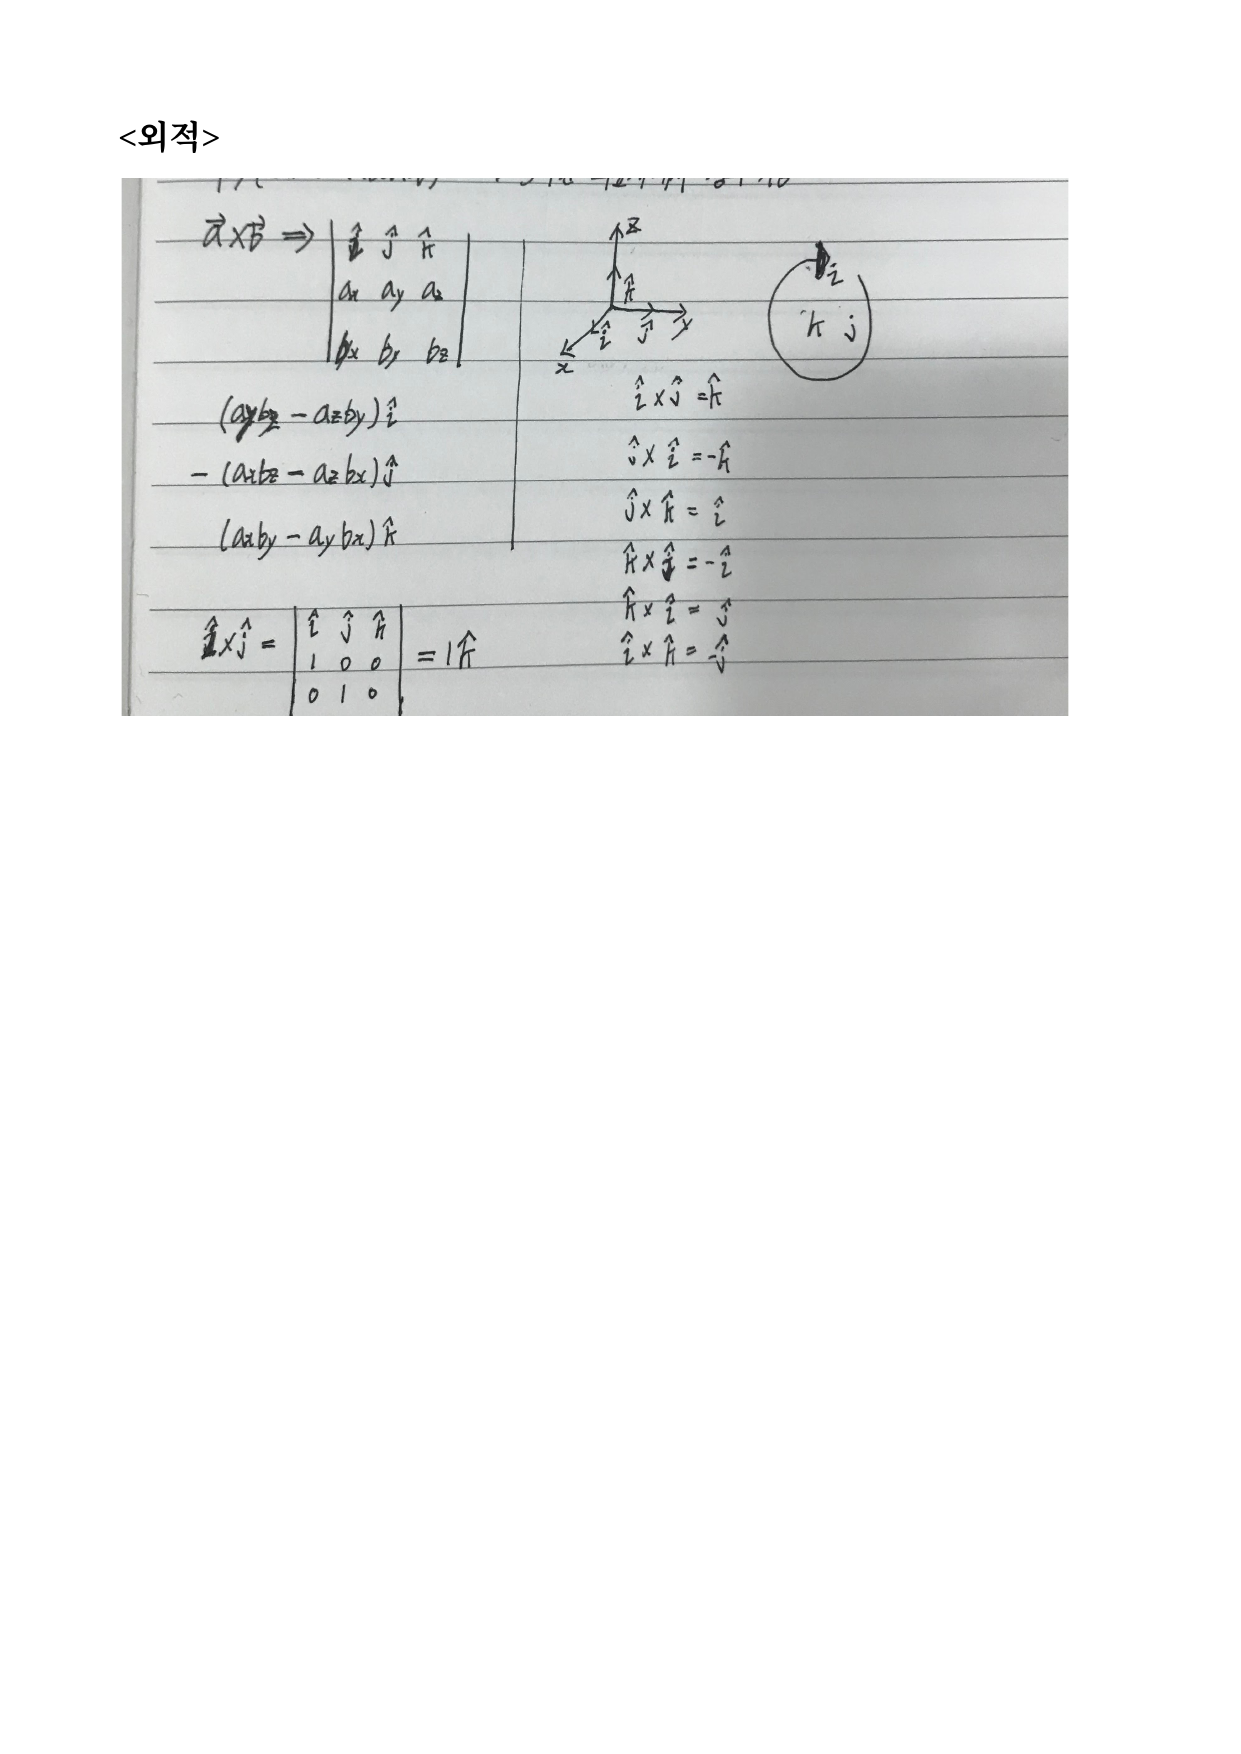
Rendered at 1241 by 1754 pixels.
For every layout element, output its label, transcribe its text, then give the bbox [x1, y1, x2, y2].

picture [121, 414, 1069, 543]
text <외적> [118, 118, 1122, 156]
